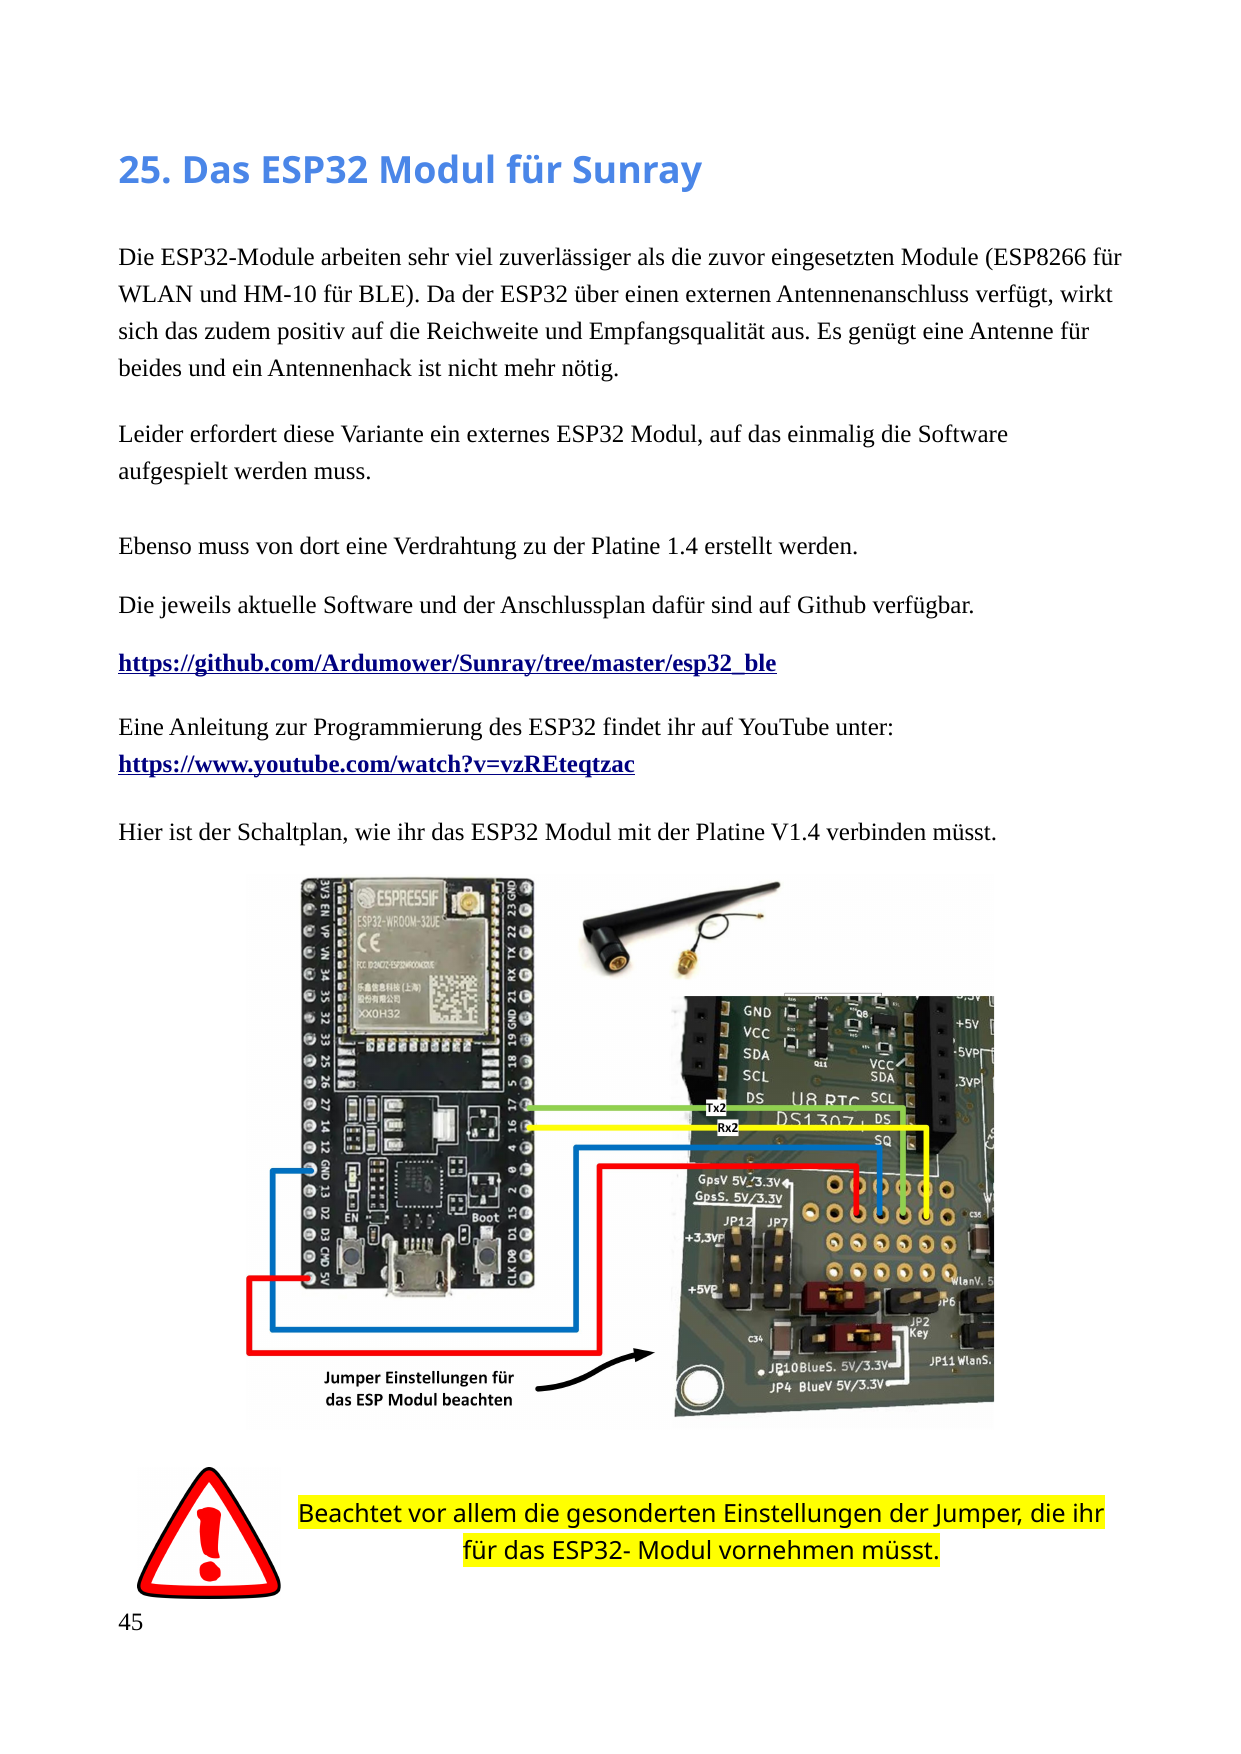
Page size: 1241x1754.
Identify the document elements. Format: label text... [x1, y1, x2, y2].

text Ebenso muss von dort eine Verdrahtung zu der Platine 1.4 erstellt werden. [118, 524, 1122, 562]
text https://github.com/Ardumower/Sunray/tree/master/esp32_ble [118, 648, 1122, 677]
text https://www.youtube.com/watch?v=vzREteqtzac [118, 743, 1122, 780]
text Eine Anleitung zur Programmierung des ESP32 findet ihr auf YouTube unter: [118, 705, 1122, 743]
subtitle 25. Das ESP32 Modul für Sunray [118, 143, 1122, 194]
picture [137, 1467, 281, 1599]
picture [246, 874, 995, 1430]
text Die jeweils aktuelle Software und der Anschlussplan dafür sind auf Github verfügbar. [118, 590, 1122, 619]
text Hier ist der Schaltplan, wie ihr das ESP32 Modul mit der Platine V1.4 verbinden müsst. [118, 817, 1122, 846]
text Beachtet vor allem die gesonderten Einstellungen der Jumper, die ihr für das ESP32- Modul vornehmen müsst. [281, 1492, 1122, 1567]
text Die ESP32-Module arbeiten sehr viel zuverlässiger als die zuvor eingesetzten Module (ESP8266 für WLAN und HM-10 für BLE). Da der ESP32 über einen externen Antennenanschluss verfügt, wirkt sich das zudem positiv auf die Reichweite und Empfangsqualität aus. Es genügt eine Antenne für beides und ein Antennenhack ist nicht mehr nötig. [118, 235, 1122, 384]
text Leider erfordert diese Variante ein externes ESP32 Modul, auf das einmalig die Software aufgespielt werden muss. [118, 413, 1122, 524]
